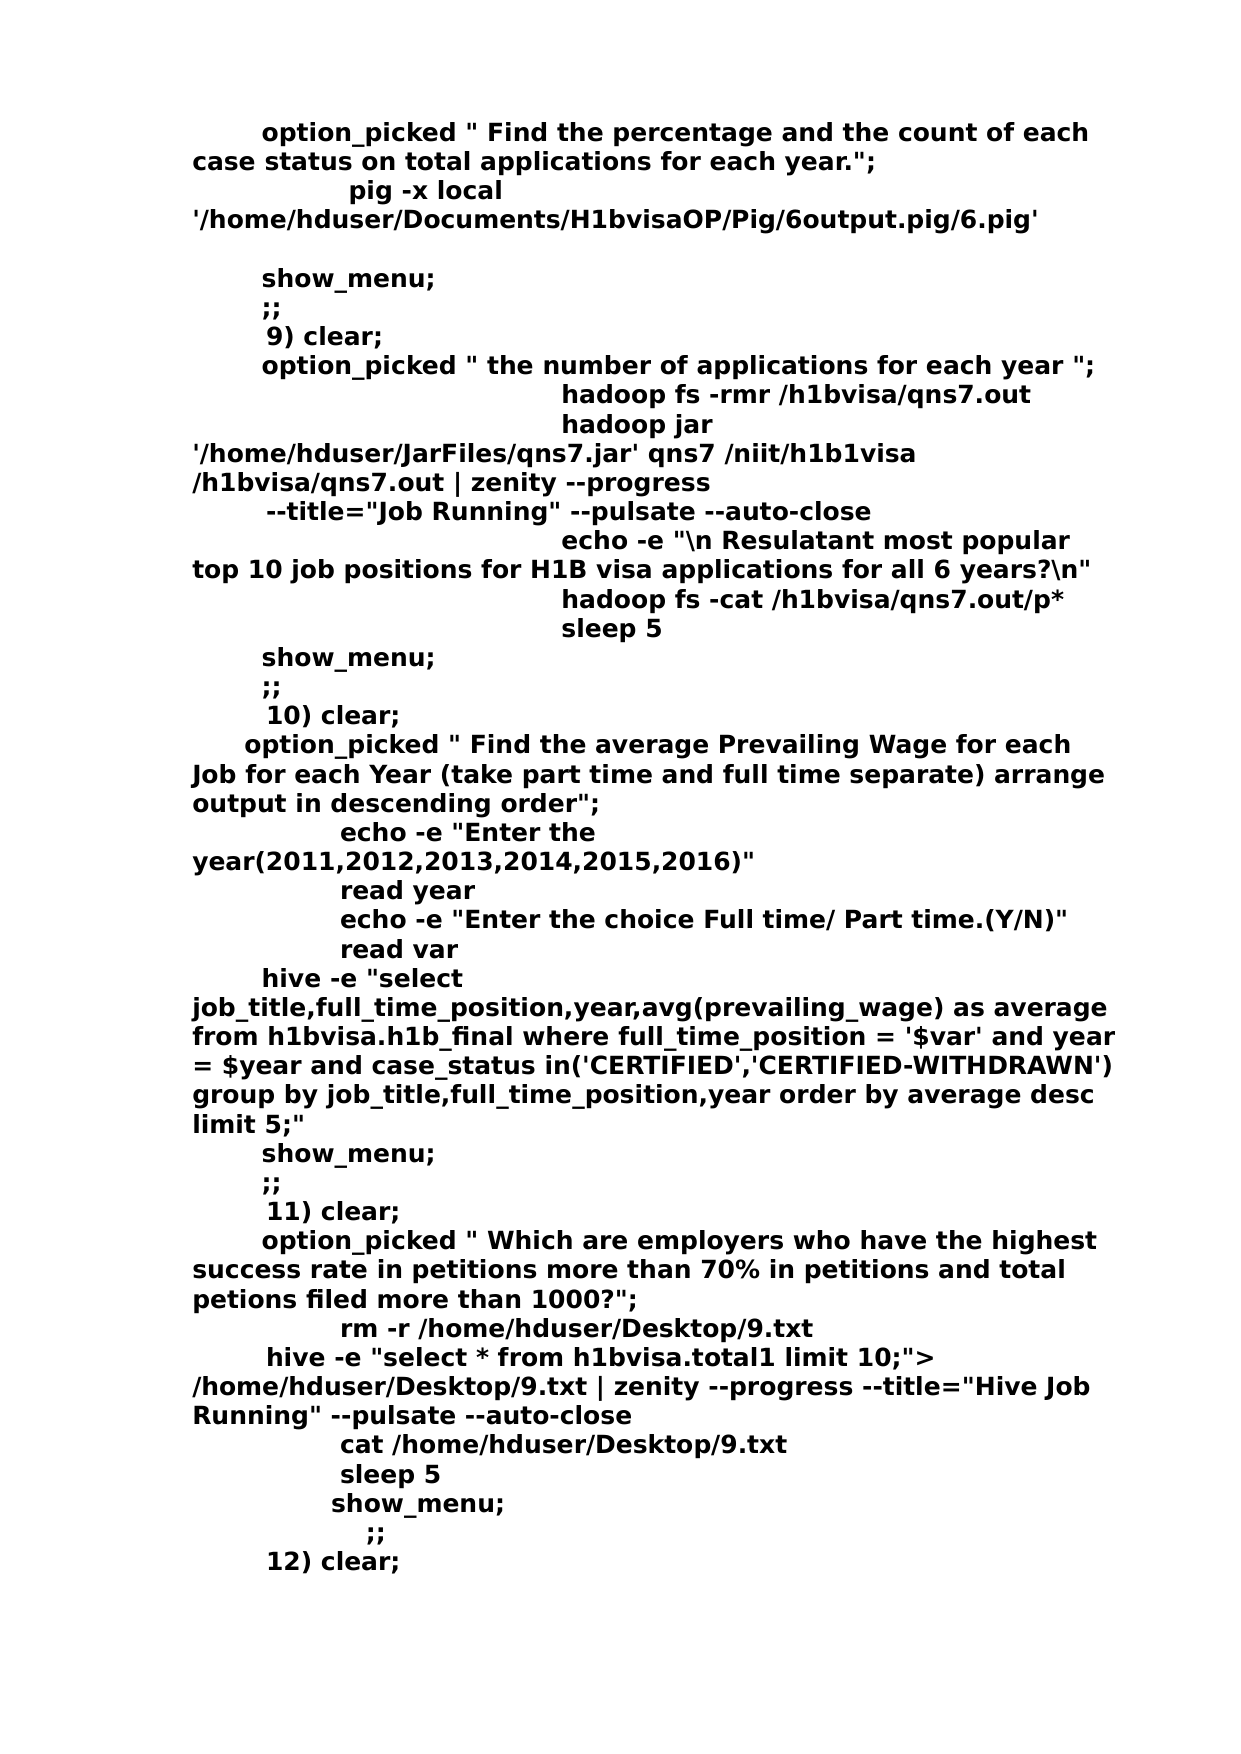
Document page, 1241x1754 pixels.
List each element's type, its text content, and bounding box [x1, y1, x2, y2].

text 10) clear; [192, 701, 1122, 731]
text hive -e "select * from h1bvisa.total1 limit 10;"> /home/hduser/Desktop/9.txt | zenity --progress --title="Hive Job Running" --pulsate --auto-close [192, 1343, 1122, 1431]
text ;; [192, 1168, 1122, 1197]
text ;; [192, 1518, 1122, 1547]
text echo -e "Enter the choice Full time/ Part time.(Y/N)" [192, 906, 1122, 935]
text hadoop fs -rmr /h1bvisa/qns7.out [192, 381, 1122, 410]
text hadoop fs -cat /h1bvisa/qns7.out/p* [192, 585, 1122, 614]
text rm -r /home/hduser/Desktop/9.txt [192, 1314, 1122, 1343]
text hive -e "select job_title,full_time_position,year,avg(prevailing_wage) as average from h1bvisa.h1b_final where full_time_position = '$var' and year = $year and case_status in('CERTIFIED','CERTIFIED-WITHDRAWN') group by job_title,full_time_position,year order by average desc limit 5;" [192, 964, 1122, 1139]
text show_menu; [192, 1139, 1122, 1168]
text show_menu; [192, 264, 1122, 293]
text echo -e "Enter the year(2011,2012,2013,2014,2015,2016)" [192, 818, 1122, 876]
text 11) clear; [192, 1197, 1122, 1226]
text show_menu; [192, 1489, 1122, 1518]
text sleep 5 [192, 1460, 1122, 1489]
text hadoop jar '/home/hduser/JarFiles/qns7.jar' qns7 /niit/h1b1visa /h1bvisa/qns7.out | zenity --progress --title="Job Running" --pulsate --auto-close [192, 410, 1122, 526]
text show_menu; [192, 643, 1122, 672]
text echo -e "\n Resulatant most popular top 10 job positions for H1B visa applications for all 6 years?\n" [192, 526, 1122, 585]
text ;; [192, 293, 1122, 322]
text option_picked " Find the average Prevailing Wage for each Job for each Year (take part time and full time separate) arrange output in descending order"; [192, 731, 1122, 818]
text option_picked " Which are employers who have the highest success rate in petitions more than 70% in petitions and total petions filed more than 1000?"; [192, 1226, 1122, 1314]
text option_picked " Find the percentage and the count of each case status on total applications for each year."; [192, 118, 1122, 176]
text 12) clear; [192, 1547, 1122, 1576]
text read var [192, 935, 1122, 964]
text cat /home/hduser/Desktop/9.txt [192, 1431, 1122, 1460]
text pig -x local '/home/hduser/Documents/H1bvisaOP/Pig/6output.pig/6.pig' [192, 176, 1122, 235]
text read year [192, 876, 1122, 906]
text sleep 5 [192, 614, 1122, 643]
text 9) clear; [192, 322, 1122, 351]
text option_picked " the number of applications for each year "; [192, 351, 1122, 381]
text ;; [192, 672, 1122, 701]
